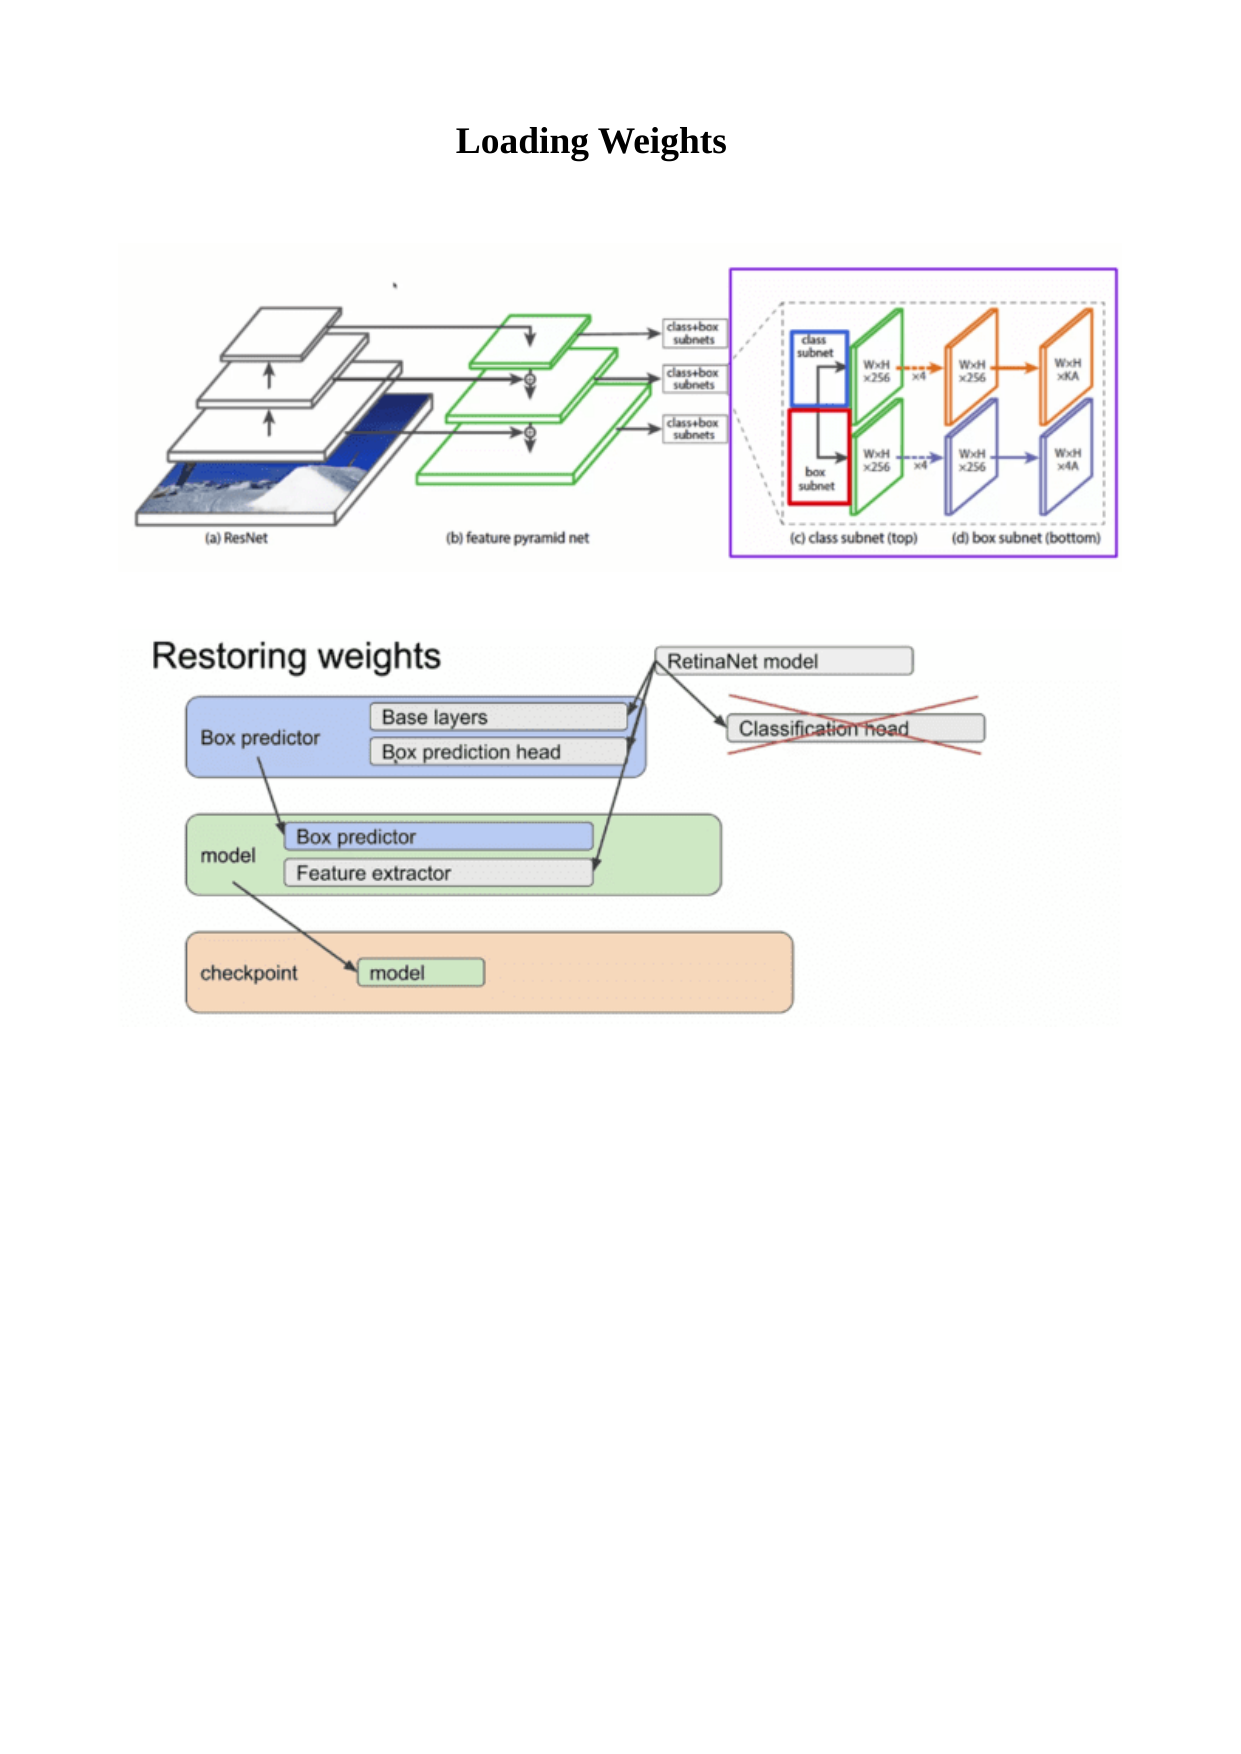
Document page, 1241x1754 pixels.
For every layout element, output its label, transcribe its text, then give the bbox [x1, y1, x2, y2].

picture [118, 243, 1123, 572]
picture [118, 629, 1123, 1027]
subtitle Loading Weights [118, 118, 1122, 161]
